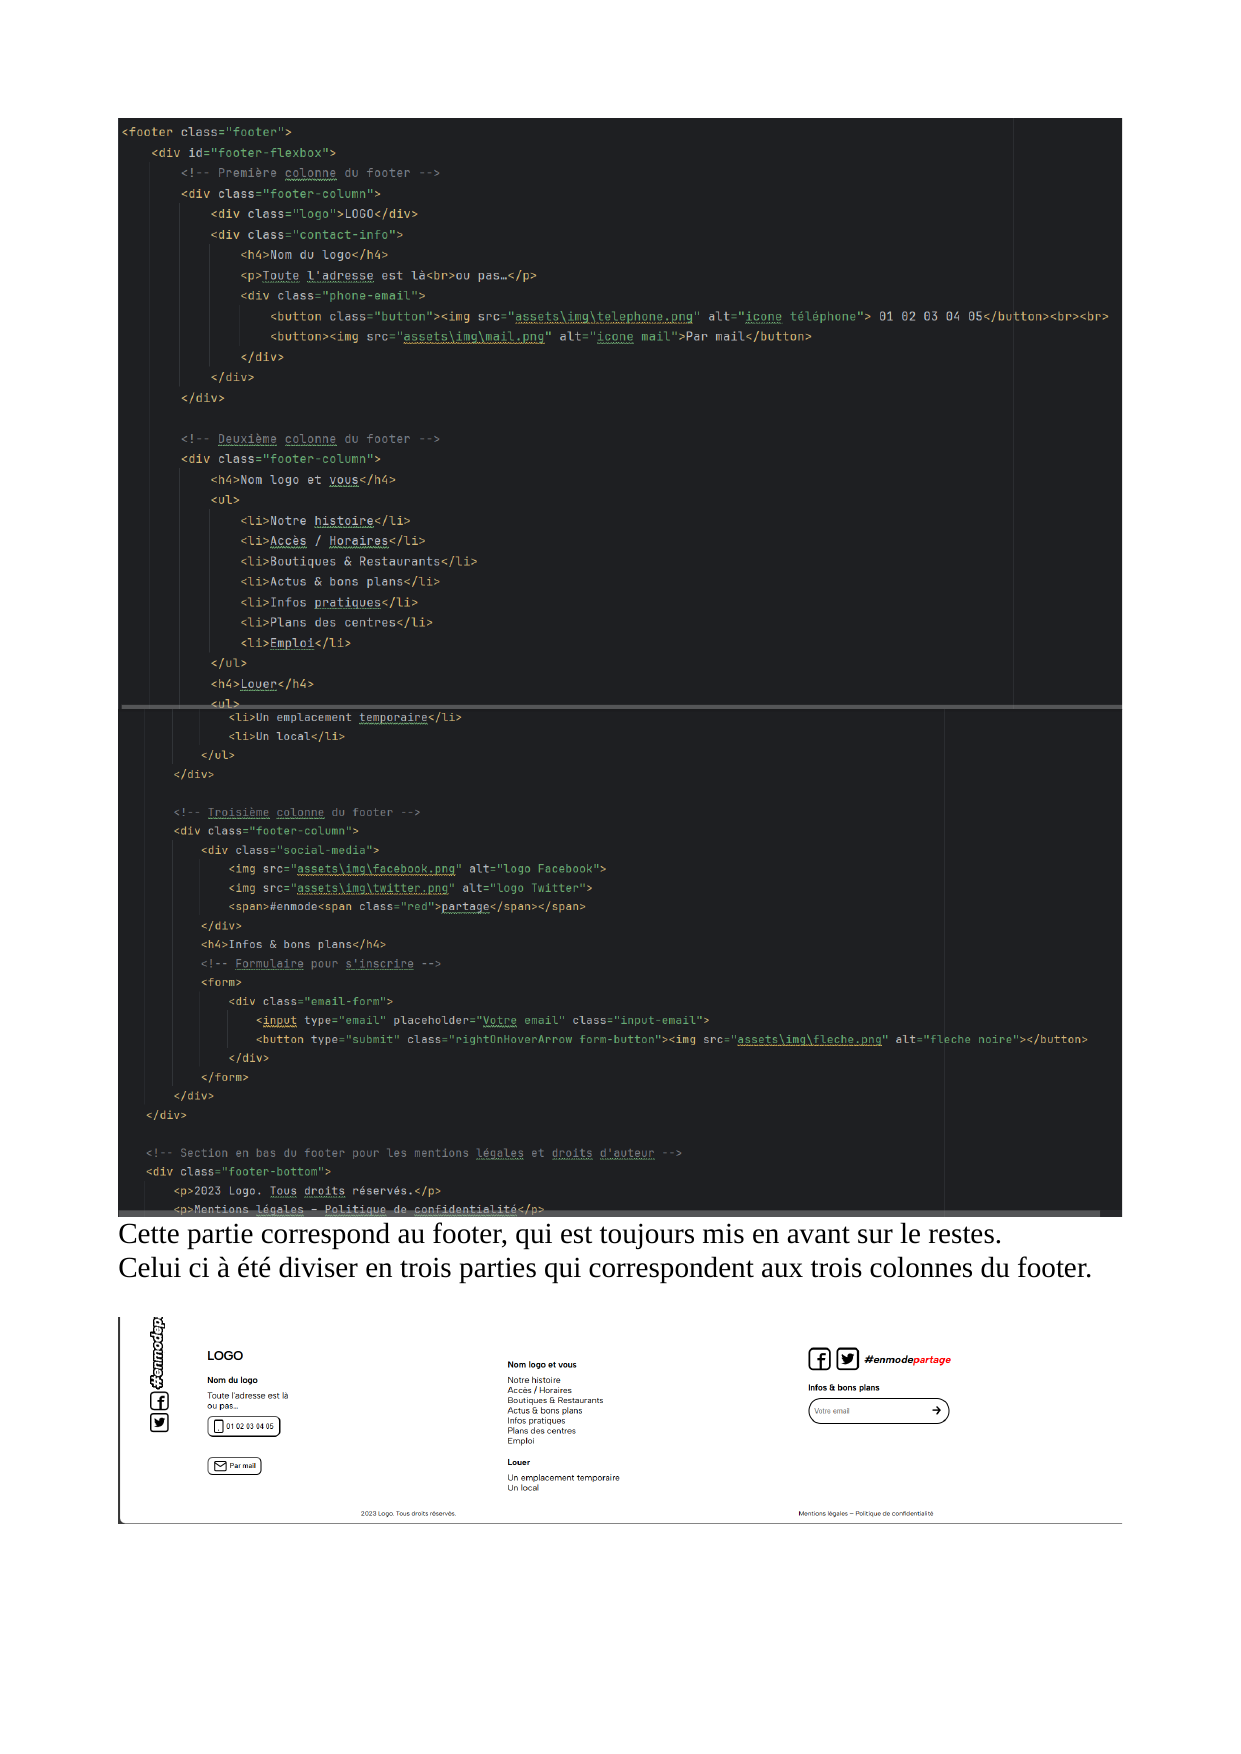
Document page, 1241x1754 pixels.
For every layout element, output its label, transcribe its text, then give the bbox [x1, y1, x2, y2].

text Cette partie correspond au footer, qui est toujours mis en avant sur le restes. [118, 1217, 1122, 1250]
picture [118, 118, 1123, 1217]
picture [118, 1317, 1123, 1524]
text Celui ci à été diviser en trois parties qui correspondent aux trois colonnes du footer. [118, 1250, 1122, 1283]
